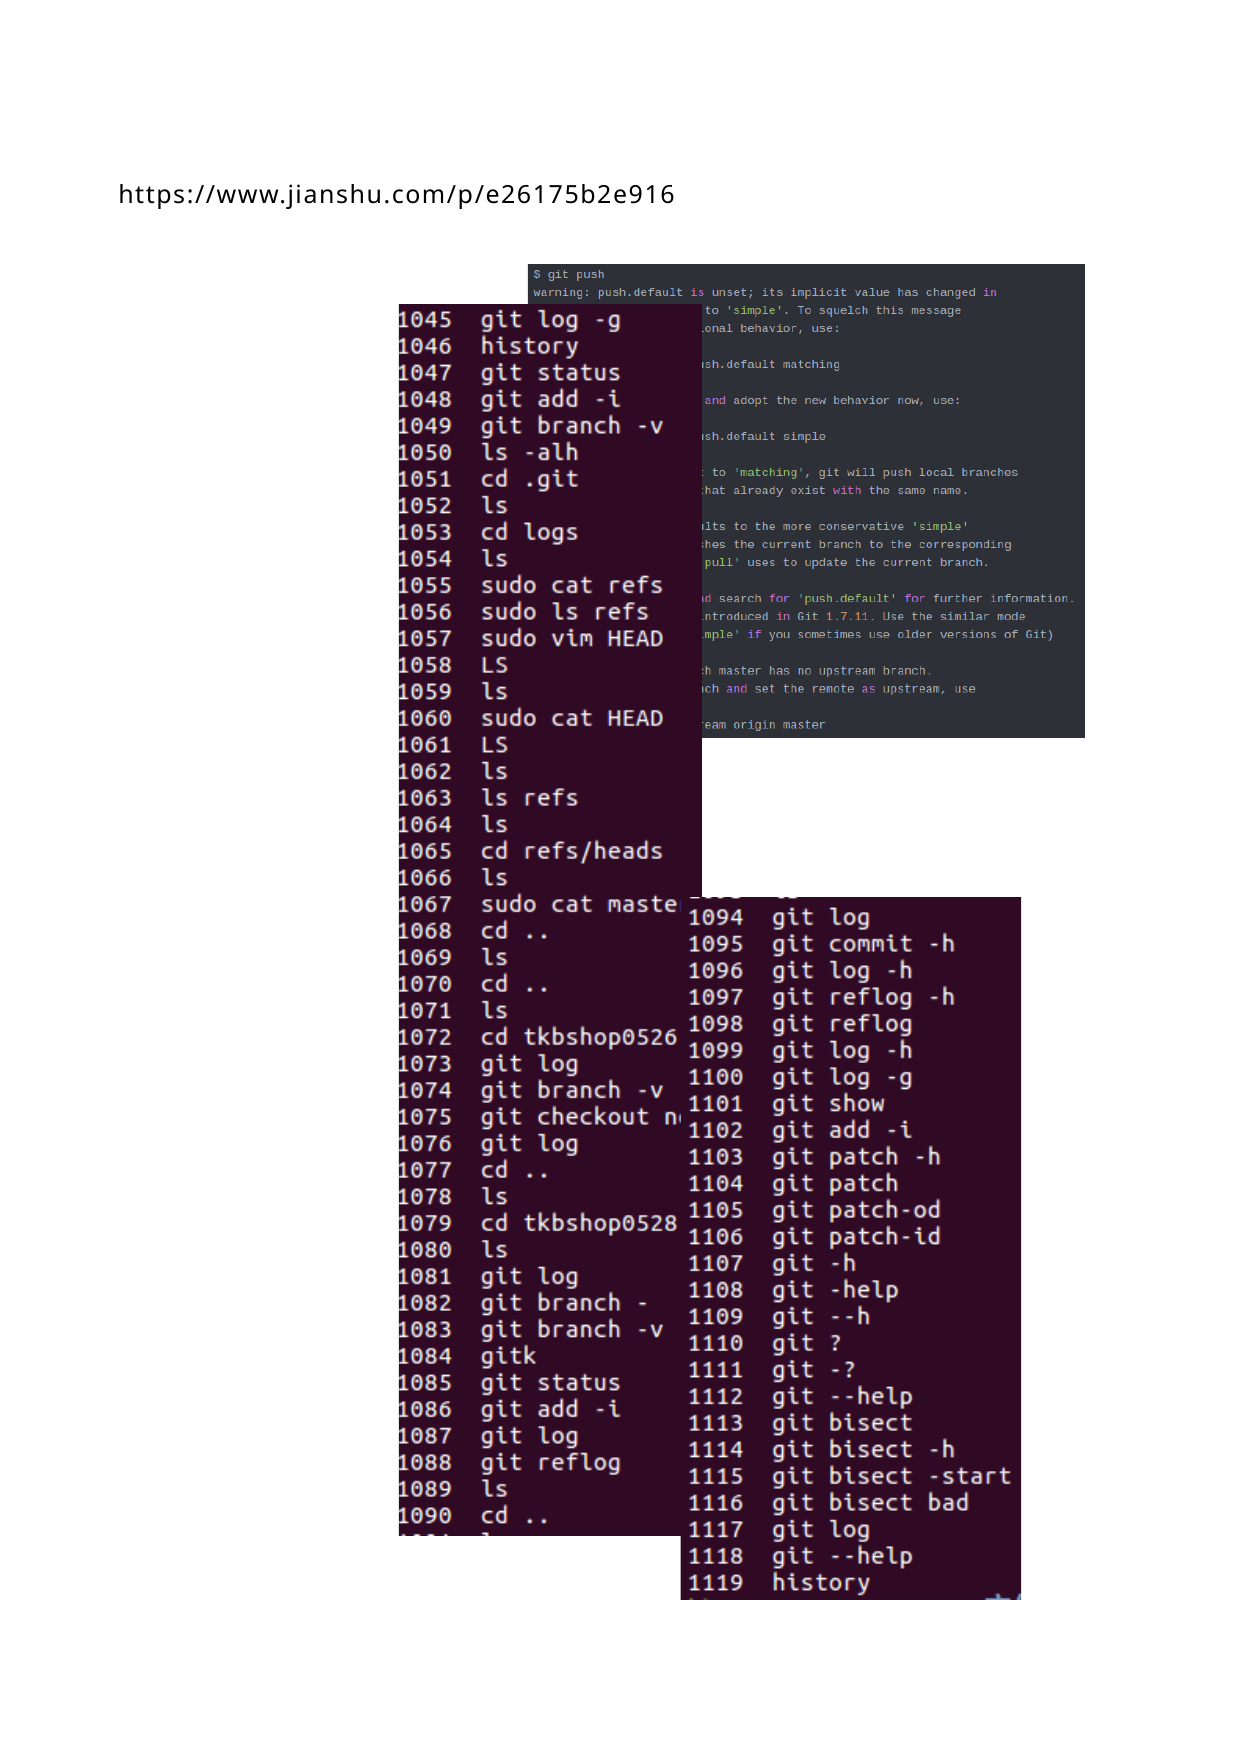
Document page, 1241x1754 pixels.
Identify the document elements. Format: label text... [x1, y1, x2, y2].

picture [398, 264, 1085, 1600]
text https://www.jianshu.com/p/e26175b2e916 [118, 176, 1122, 210]
